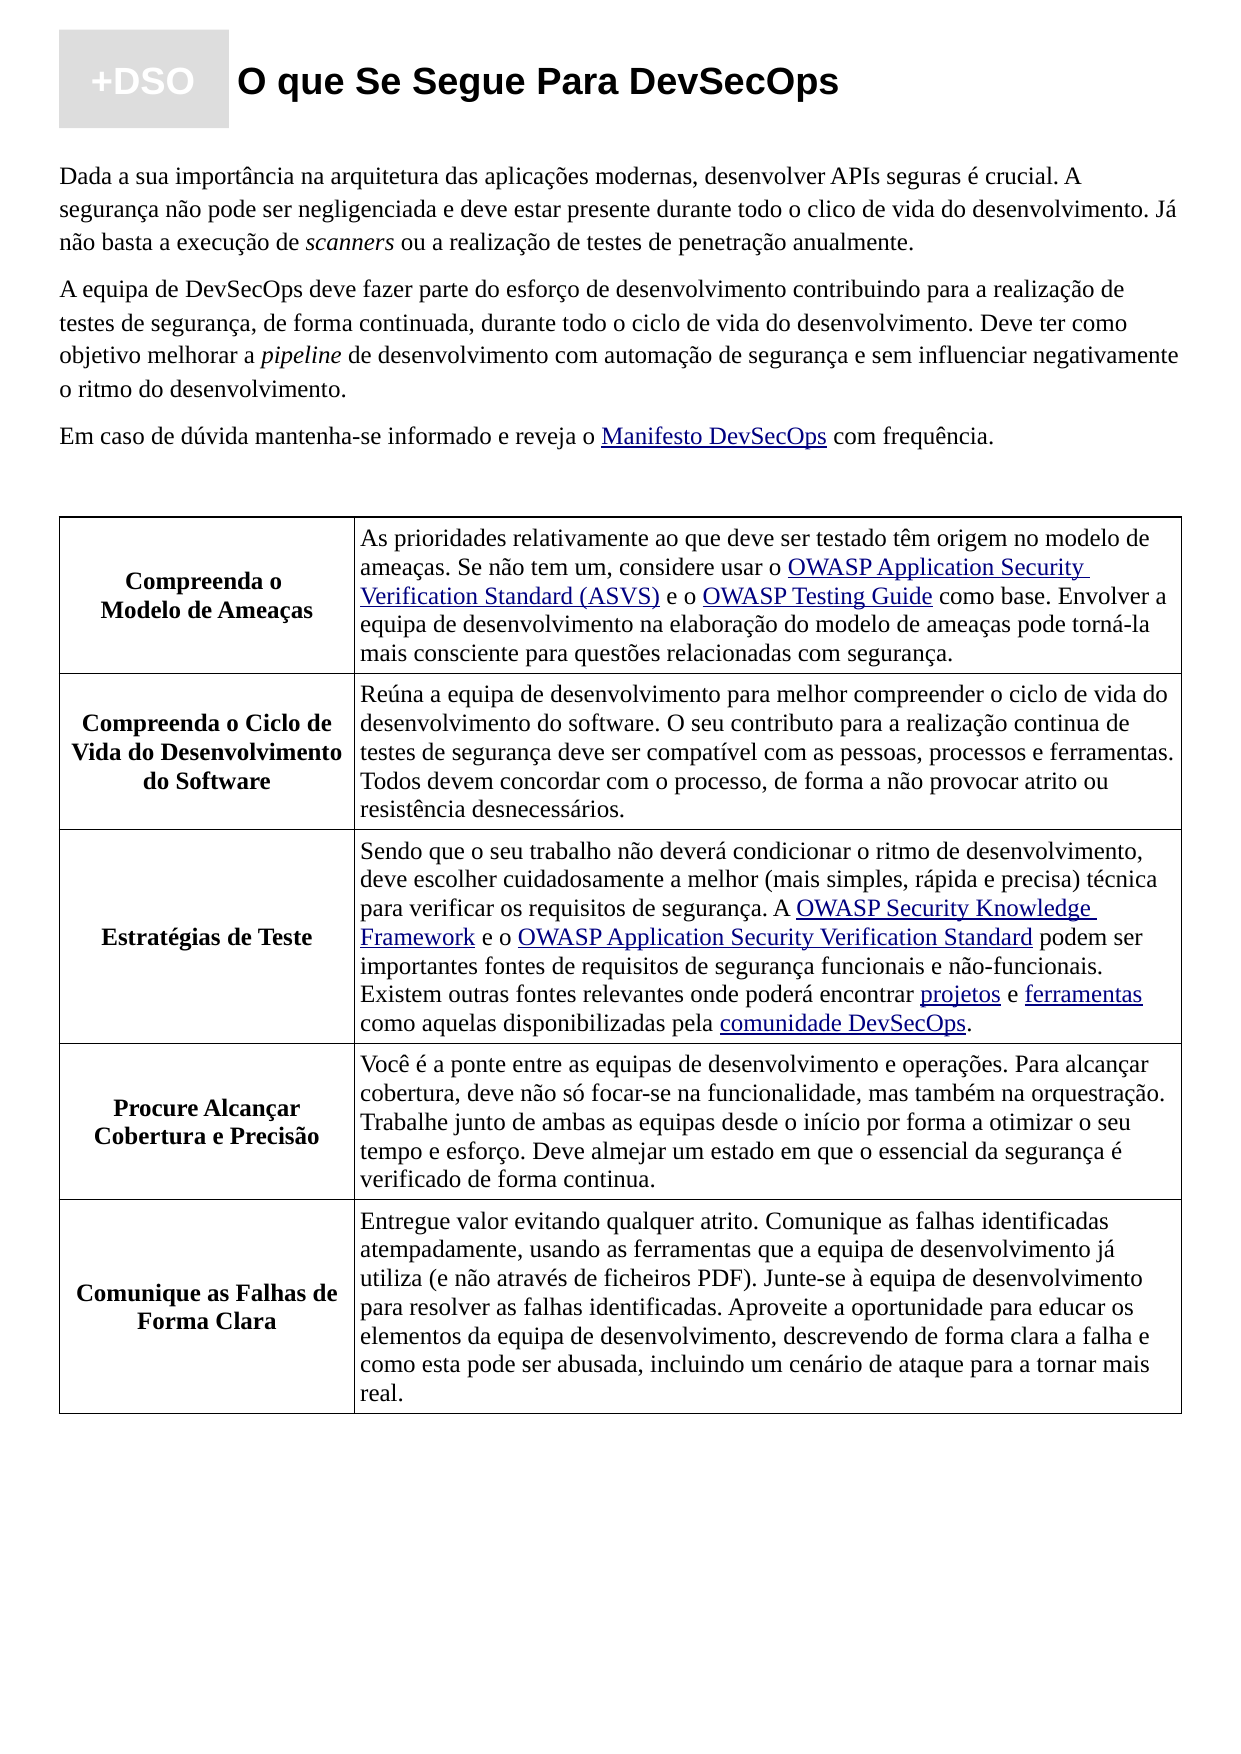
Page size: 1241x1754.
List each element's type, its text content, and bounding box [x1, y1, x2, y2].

table_header As prioridades relativamente ao que deve ser testado têm origem no modelo de ameaças. Se não tem um, considere usar o OWASP Application Security Verification Standard (ASVS) e o OWASP Testing Guide como base. Envolver a equipa de desenvolvimento na elaboração do modelo de ameaças pode torná-la mais consciente para questões relacionadas com segurança. [355, 518, 1181, 673]
table_cell Entregue valor evitando qualquer atrito. Comunique as falhas identificadas atempadamente, usando as ferramentas que a equipa de desenvolvimento já utiliza (e não através de ficheiros PDF). Junte-se à equipa de desenvolvimento para resolver as falhas identificadas. Aproveite a oportunidade para educar os elementos da equipa de desenvolvimento, descrevendo de forma clara a falha e como esta pode ser abusada, incluindo um cenário de ataque para a tornar mais real. [355, 1200, 1181, 1413]
table_cell Sendo que o seu trabalho não deverá condicionar o ritmo de desenvolvimento, deve escolher cuidadosamente a melhor (mais simples, rápida e precisa) técnica para verificar os requisitos de segurança. A OWASP Security Knowledge Framework e o OWASP Application Security Verification Standard podem ser importantes fontes de requisitos de segurança funcionais e não-funcionais. Existem outras fontes relevantes onde poderá encontrar projetos e ferramentas como aquelas disponibilizadas pela comunidade DevSecOps. [355, 830, 1181, 1043]
table_cell Comunique as Falhas de Forma Clara [60, 1200, 354, 1413]
table_cell Procure Alcançar Cobertura e Precisão [60, 1044, 354, 1199]
table_cell Reúna a equipa de desenvolvimento para melhor compreender o ciclo de vida do desenvolvimento do software. O seu contributo para a realização continua de testes de segurança deve ser compatível com as pessoas, processos e ferramentas. Todos devem concordar com o processo, de forma a não provocar atrito ou resistência desnecessários. [355, 674, 1181, 829]
text A equipa de DevSecOps deve fazer parte do esforço de desenvolvimento contribuindo para a realização de testes de segurança, de forma continuada, durante todo o ciclo de vida do desenvolvimento. Deve ter como objetivo melhorar a pipeline de desenvolvimento com automação de segurança e sem influenciar negativamente o ritmo do desenvolvimento. [59, 274, 1181, 402]
text Em caso de dúvida mantenha-se informado e reveja o Manifesto DevSecOps com frequência. [59, 421, 1181, 450]
table_cell Estratégias de Teste [60, 830, 354, 1043]
table_cell Compreenda o Ciclo de Vida do Desenvolvimento do Software [60, 674, 354, 829]
table_header Compreenda o Modelo de Ameaças [60, 518, 354, 673]
table_cell Você é a ponte entre as equipas de desenvolvimento e operações. Para alcançar cobertura, deve não só focar-se na funcionalidade, mas também na orquestração. Trabalhe junto de ambas as equipas desde o início por forma a otimizar o seu tempo e esforço. Deve almejar um estado em que o essencial da segurança é verificado de forma continua. [355, 1044, 1181, 1199]
text Dada a sua importância na arquitetura das aplicações modernas, desenvolver APIs seguras é crucial. A segurança não pode ser negligenciada e deve estar presente durante todo o clico de vida do desenvolvimento. Já não basta a execução de scanners ou a realização de testes de penetração anualmente. [59, 161, 1181, 256]
